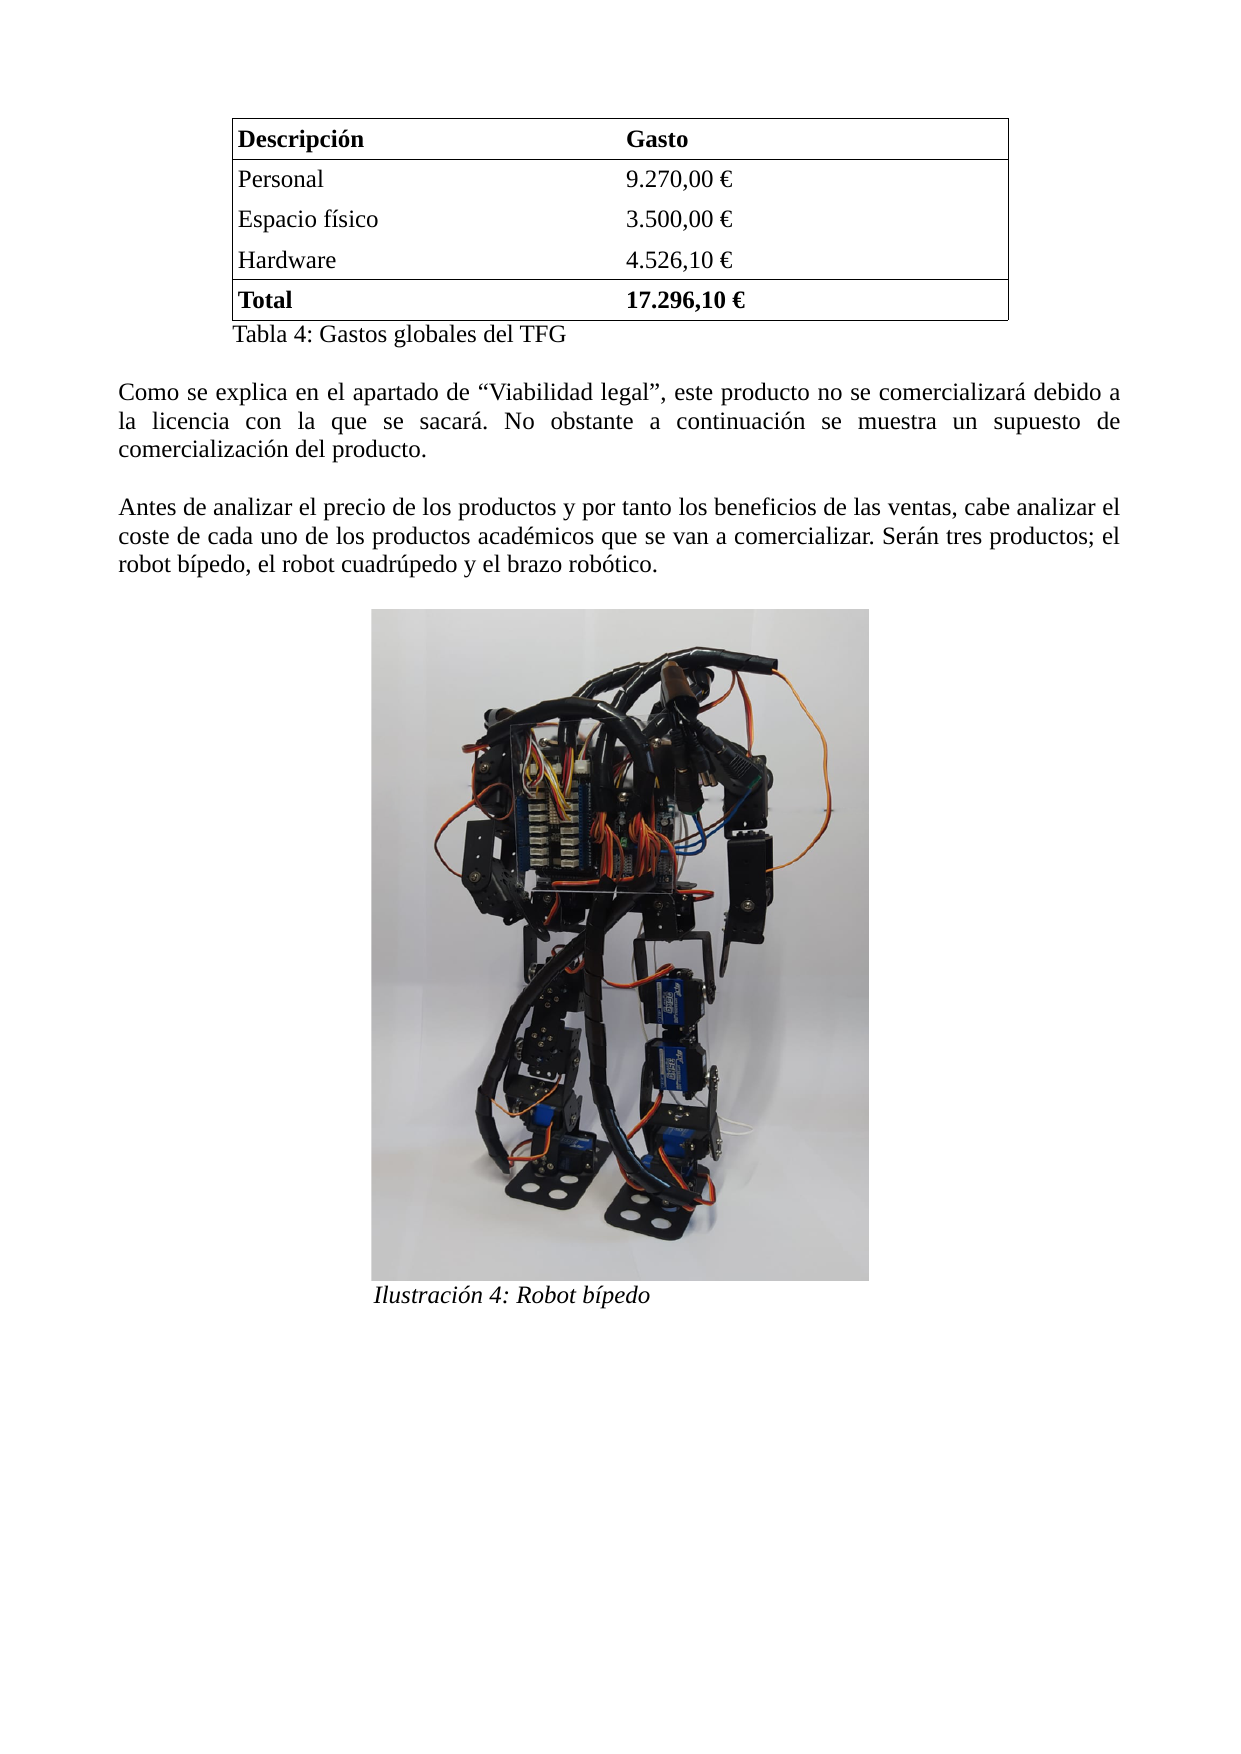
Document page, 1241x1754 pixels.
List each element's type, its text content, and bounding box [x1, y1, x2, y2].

table_cell Total [233, 280, 620, 319]
table_cell Espacio físico [233, 199, 620, 239]
picture [371, 609, 869, 1281]
table_cell 9.270,00 € [620, 160, 1008, 199]
table_cell 17.296,10 € [620, 280, 1008, 319]
table_header Descripción [233, 119, 620, 158]
table_cell 3.500,00 € [620, 199, 1008, 239]
text Antes de analizar el precio de los productos y por tanto los beneficios de las ventas, cabe analizar el coste de cada uno de los productos académicos que se van a comercializar. Serán tres productos; el robot bípedo, el robot cuadrúpedo y el brazo robótico. [118, 492, 1122, 578]
table_cell Hardware [233, 239, 620, 279]
table_cell 4.526,10 € [620, 239, 1008, 279]
text Tabla 4: Gastos globales del TFG [232, 321, 1008, 348]
text Ilustración 4: Robot bípedo [373, 1281, 867, 1309]
table_header Gasto [620, 119, 1008, 158]
text Como se explica en el apartado de “Viabilidad legal”, este producto no se comercializará debido a la licencia con la que se sacará. No obstante a continuación se muestra un supuesto de comercialización del producto. [118, 377, 1122, 463]
table_cell Personal [233, 160, 620, 199]
